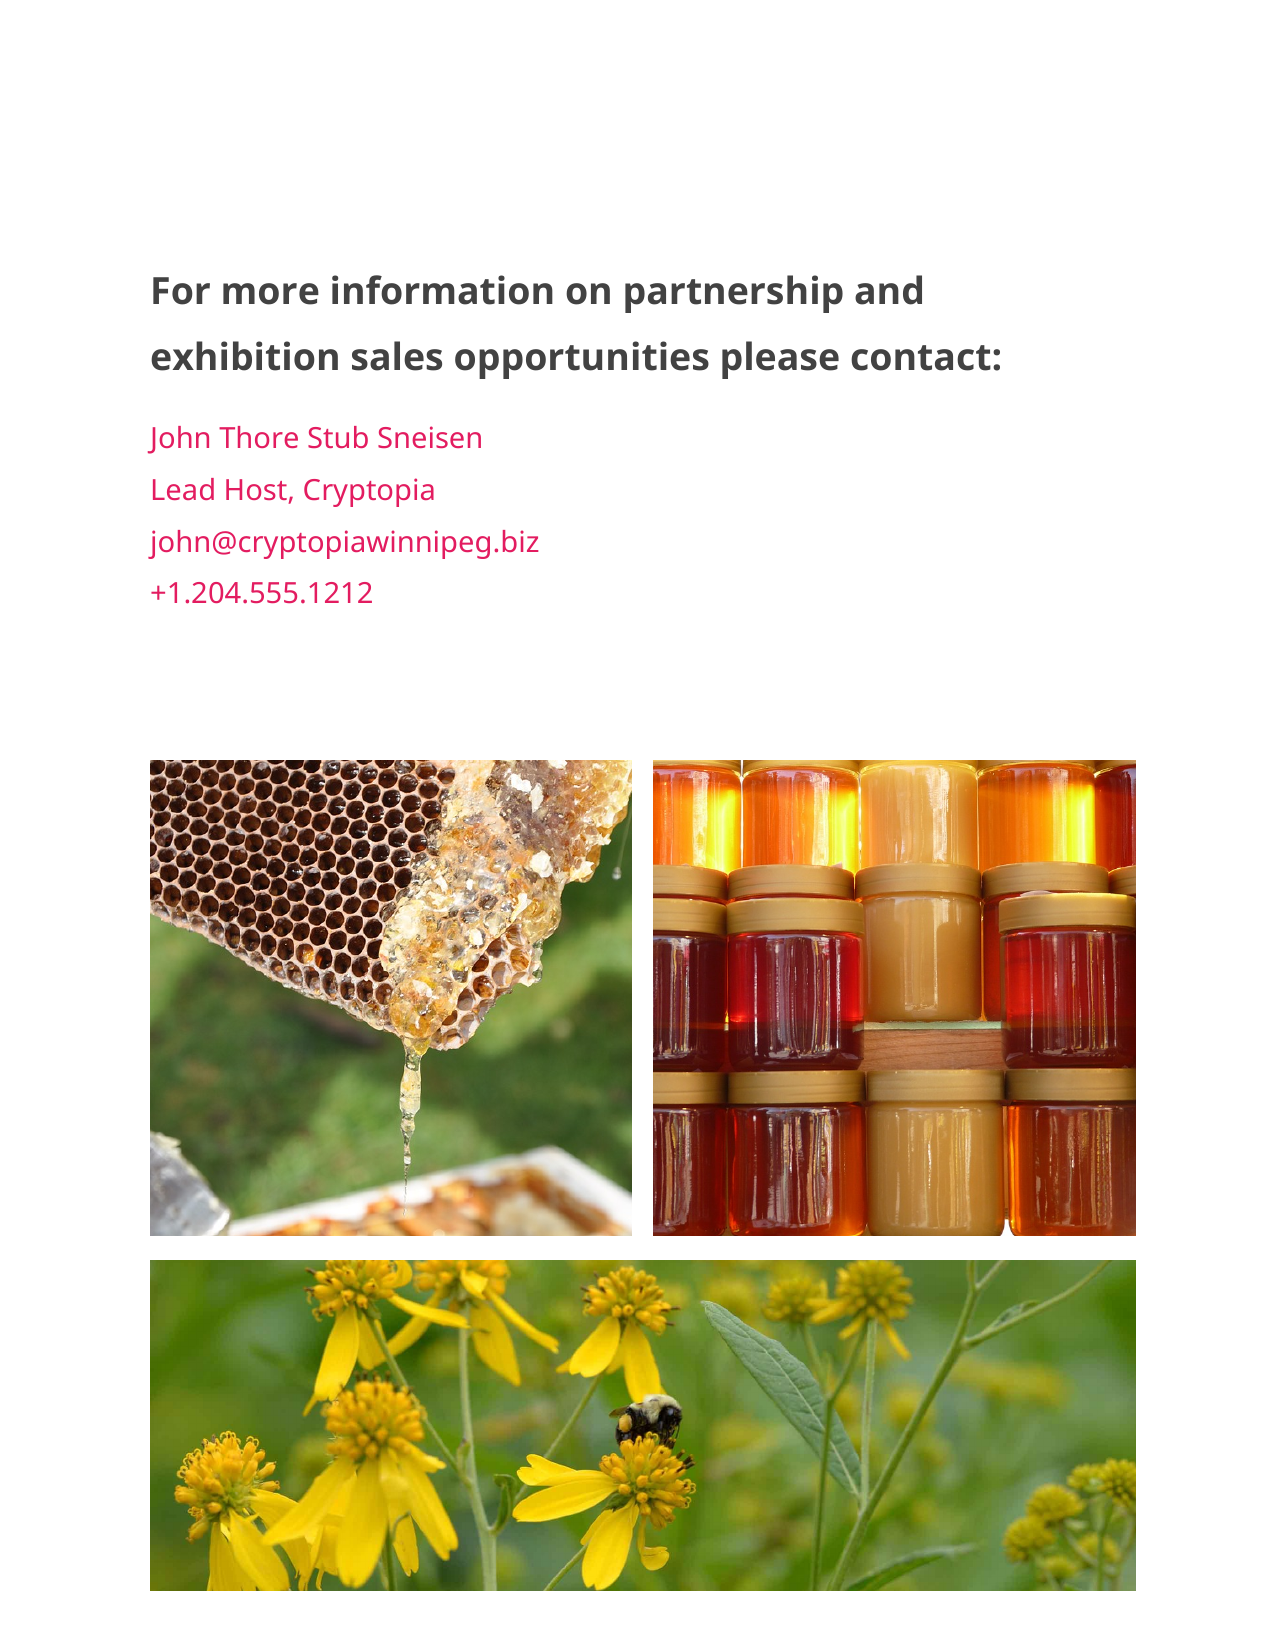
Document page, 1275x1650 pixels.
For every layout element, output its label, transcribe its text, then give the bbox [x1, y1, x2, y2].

picture [653, 760, 1136, 1236]
text For more information on partnership and exhibition sales opportunities please contact: [150, 264, 1125, 382]
picture [150, 760, 632, 1236]
text John Thore Stub Sneisen Lead Host, Cryptopia john@cryptopiawinnipeg.biz +1.204.555.1212 [150, 418, 1125, 612]
picture [150, 1260, 1136, 1591]
